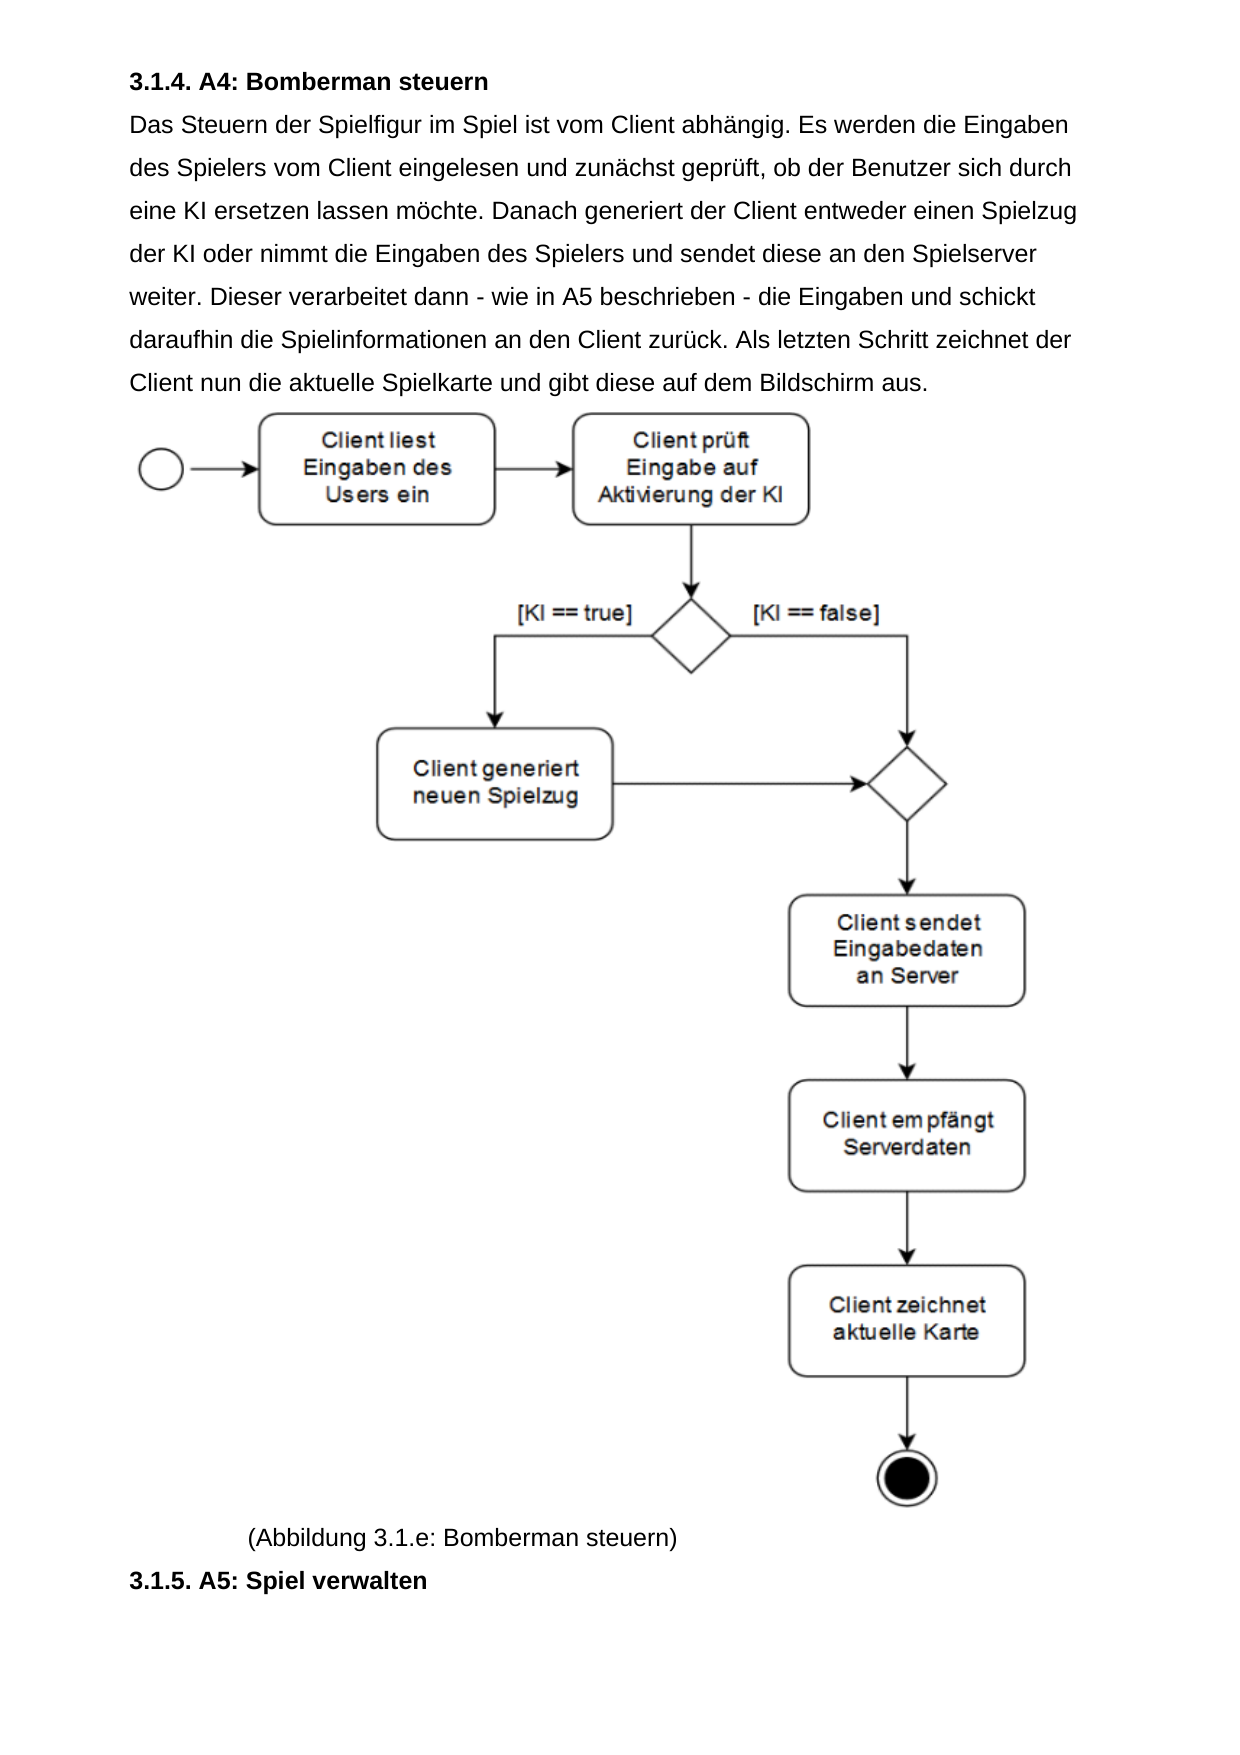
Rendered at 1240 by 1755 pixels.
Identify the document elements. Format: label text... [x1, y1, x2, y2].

text 3.1.4. A4: Bomberman steuern [129, 66, 1089, 95]
text 3.1.5. A5: Spiel verwalten [129, 1566, 1089, 1594]
text Das Steuern der Spielfigur im Spiel ist vom Client abhängig. Es werden die Eingaben des Spielers vom Client eingelesen und zunächst geprüft, ob der Benutzer sich durch eine KI ersetzen lassen möchte. Danach generiert der Client entweder einen Spielzug der KI oder nimmt die Eingaben des Spielers und sendet diese an den Spielserver weiter. Dieser verarbeitet dann - wie in A5 beschrieben - die Eingaben und schickt daraufhin die Spielinformationen an den Client zurück. Als letzten Schritt zeichnet der Client nun die aktuelle Spielkarte und gibt diese auf dem Bildschirm aus. [129, 109, 1089, 397]
text (Abbildung 3.1.e: Bomberman steuern) [129, 411, 1089, 1551]
